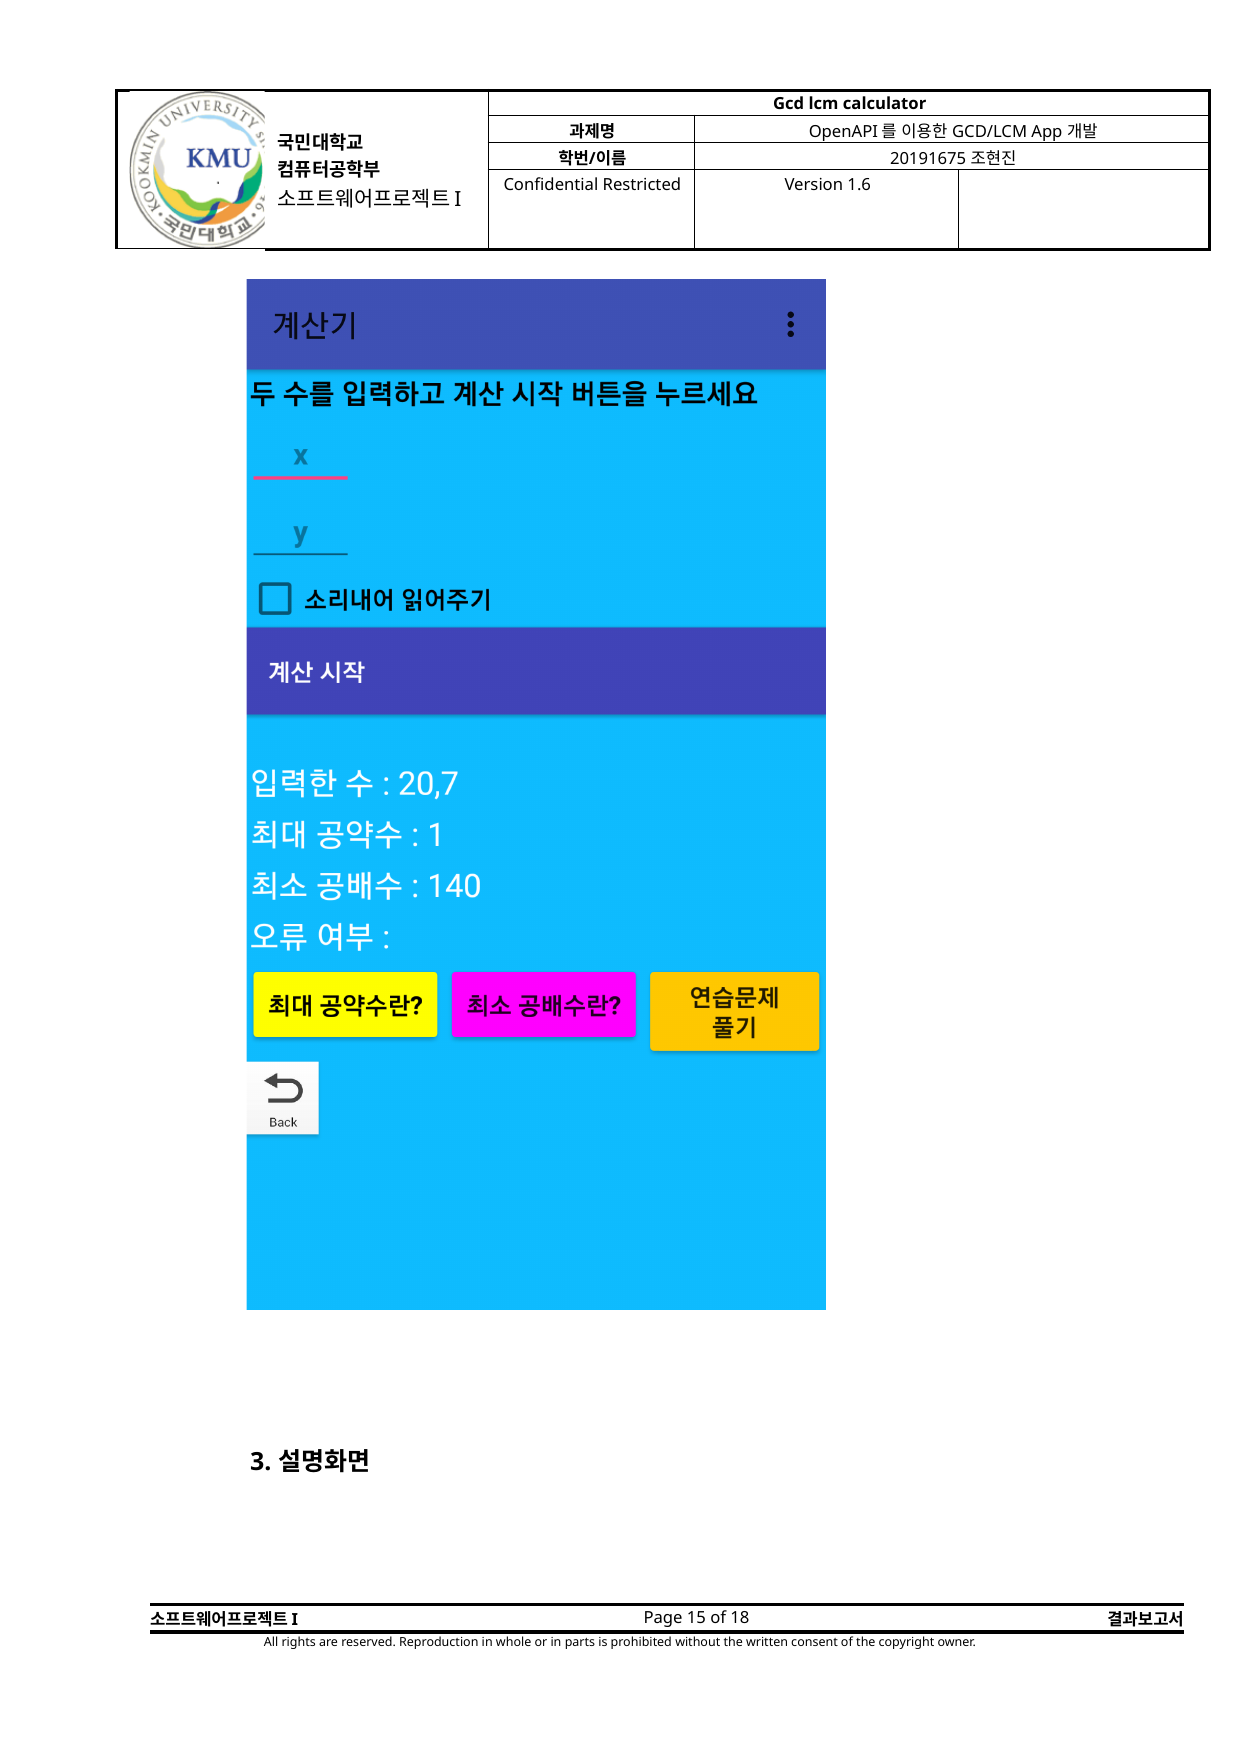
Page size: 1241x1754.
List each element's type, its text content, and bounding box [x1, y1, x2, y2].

text 3. 설명화면 [150, 1441, 1090, 1477]
